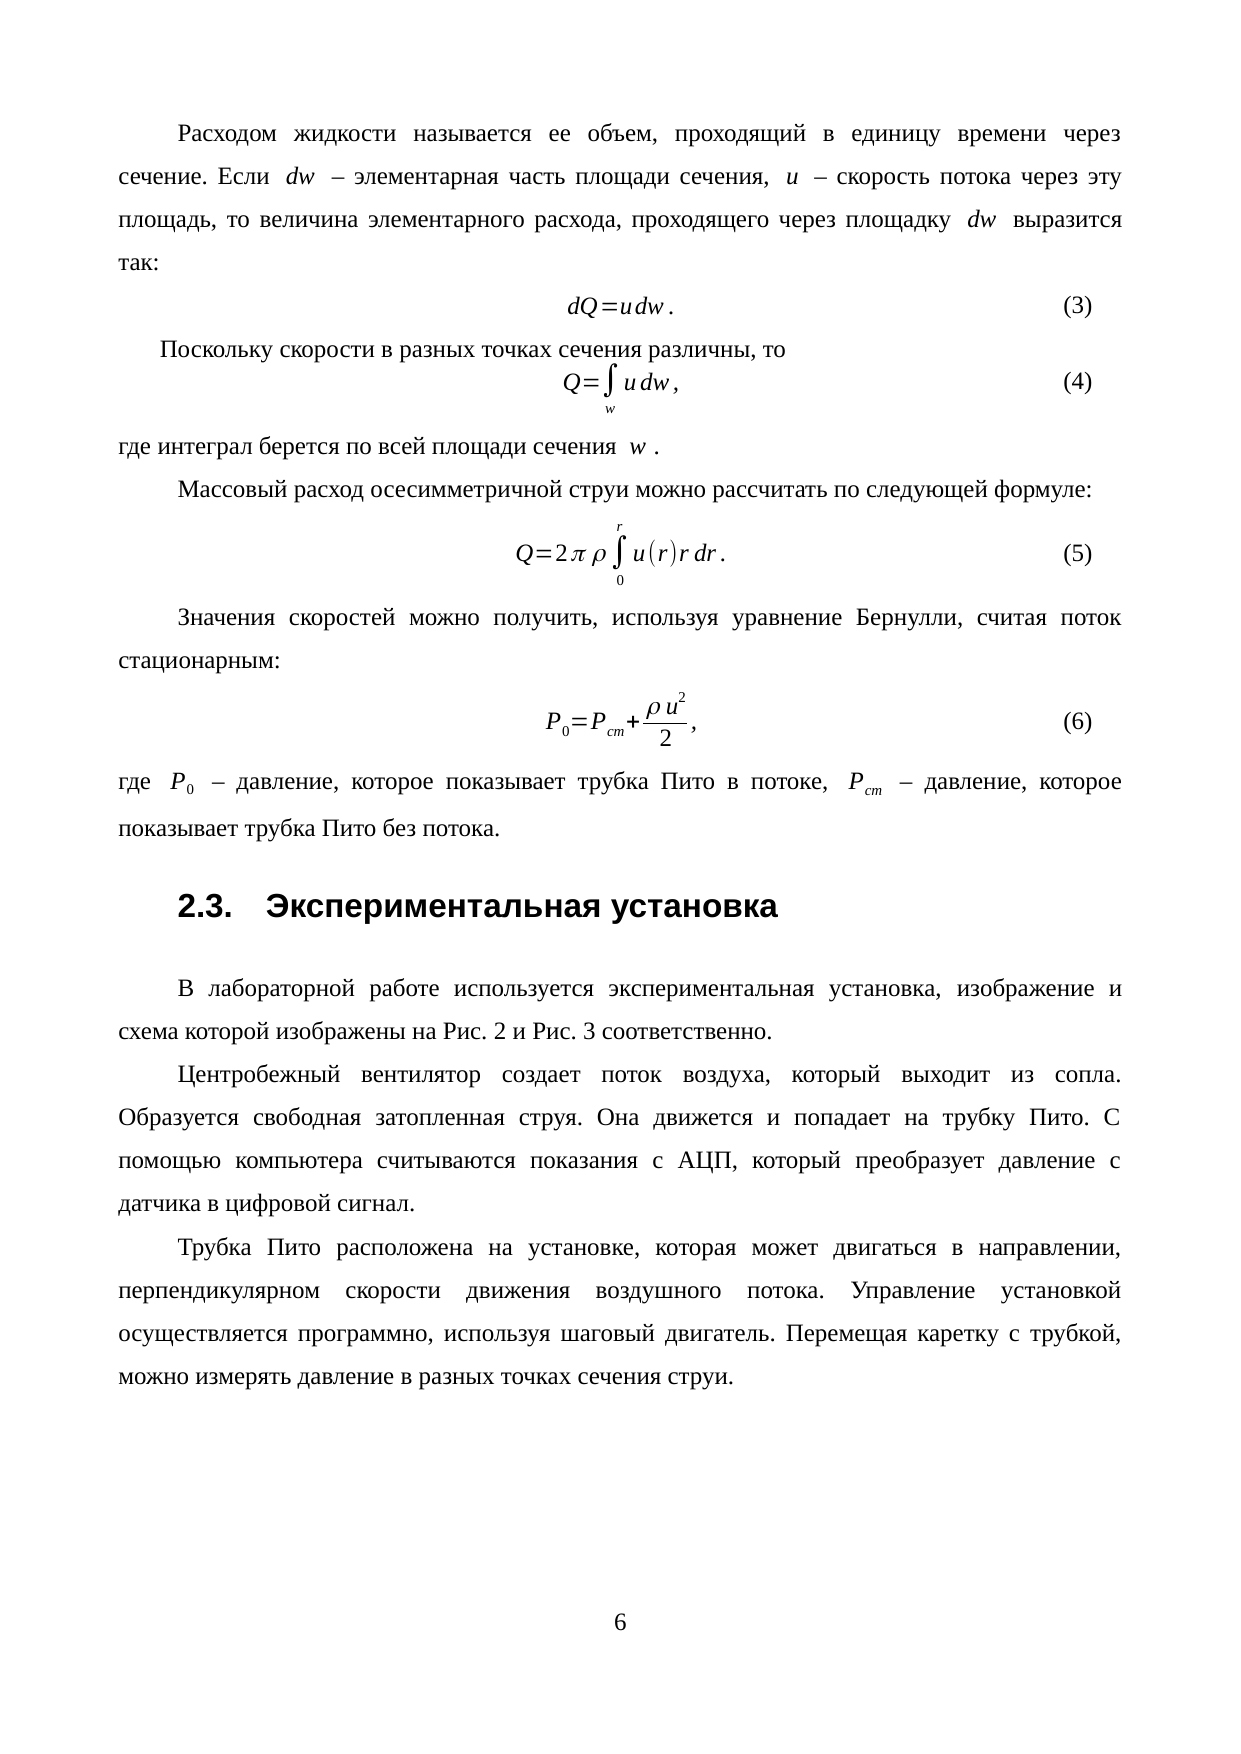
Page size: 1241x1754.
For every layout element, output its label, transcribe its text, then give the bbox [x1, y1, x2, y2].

text Значения скоростей можно получить, используя уравнение Бернулли, считая поток стационарным: [118, 602, 1122, 674]
text Расходом жидкости называется ее объем, проходящий в единицу времени через сечение. Если – элементарная часть площади сечения, – скорость потока через эту площадь, то величина элементарного расхода, проходящего через площадку выразится так: [118, 118, 1122, 276]
text В лабораторной работе используется экспериментальная установка, изображение и схема которой изображены на Рис. 2 и Рис. 3 соответственно. [118, 973, 1122, 1045]
text (6) [118, 689, 1122, 752]
subtitle Экспериментальная установка [118, 886, 1122, 924]
text (3) [118, 291, 1122, 319]
text где – давление, которое показывает трубка Пито в потоке, – давление, которое показывает трубка Пито без потока. [118, 766, 1122, 842]
text (4) [118, 362, 1122, 417]
text (5) [118, 517, 1122, 588]
text Массовый расход осесимметричной струи можно рассчитать по следующей формуле: [118, 474, 1122, 503]
text Центробежный вентилятор создает поток воздуха, который выходит из сопла. Образуется свободная затопленная струя. Она движется и попадает на трубку Пито. С помощью компьютера считываются показания с АЦП, который преобразует давление с датчика в цифровой сигнал. [118, 1059, 1122, 1217]
text Трубка Пито расположена на установке, которая может двигаться в направлении, перпендикулярном скорости движения воздушного потока. Управление установкой осуществляется программно, используя шаговый двигатель. Перемещая каретку с трубкой, можно измерять давление в разных точках сечения струи. [118, 1232, 1122, 1390]
text Поскольку скорости в разных точках сечения различны, то [118, 334, 1122, 362]
text где интеграл берется по всей площади сечения . [118, 431, 1122, 460]
